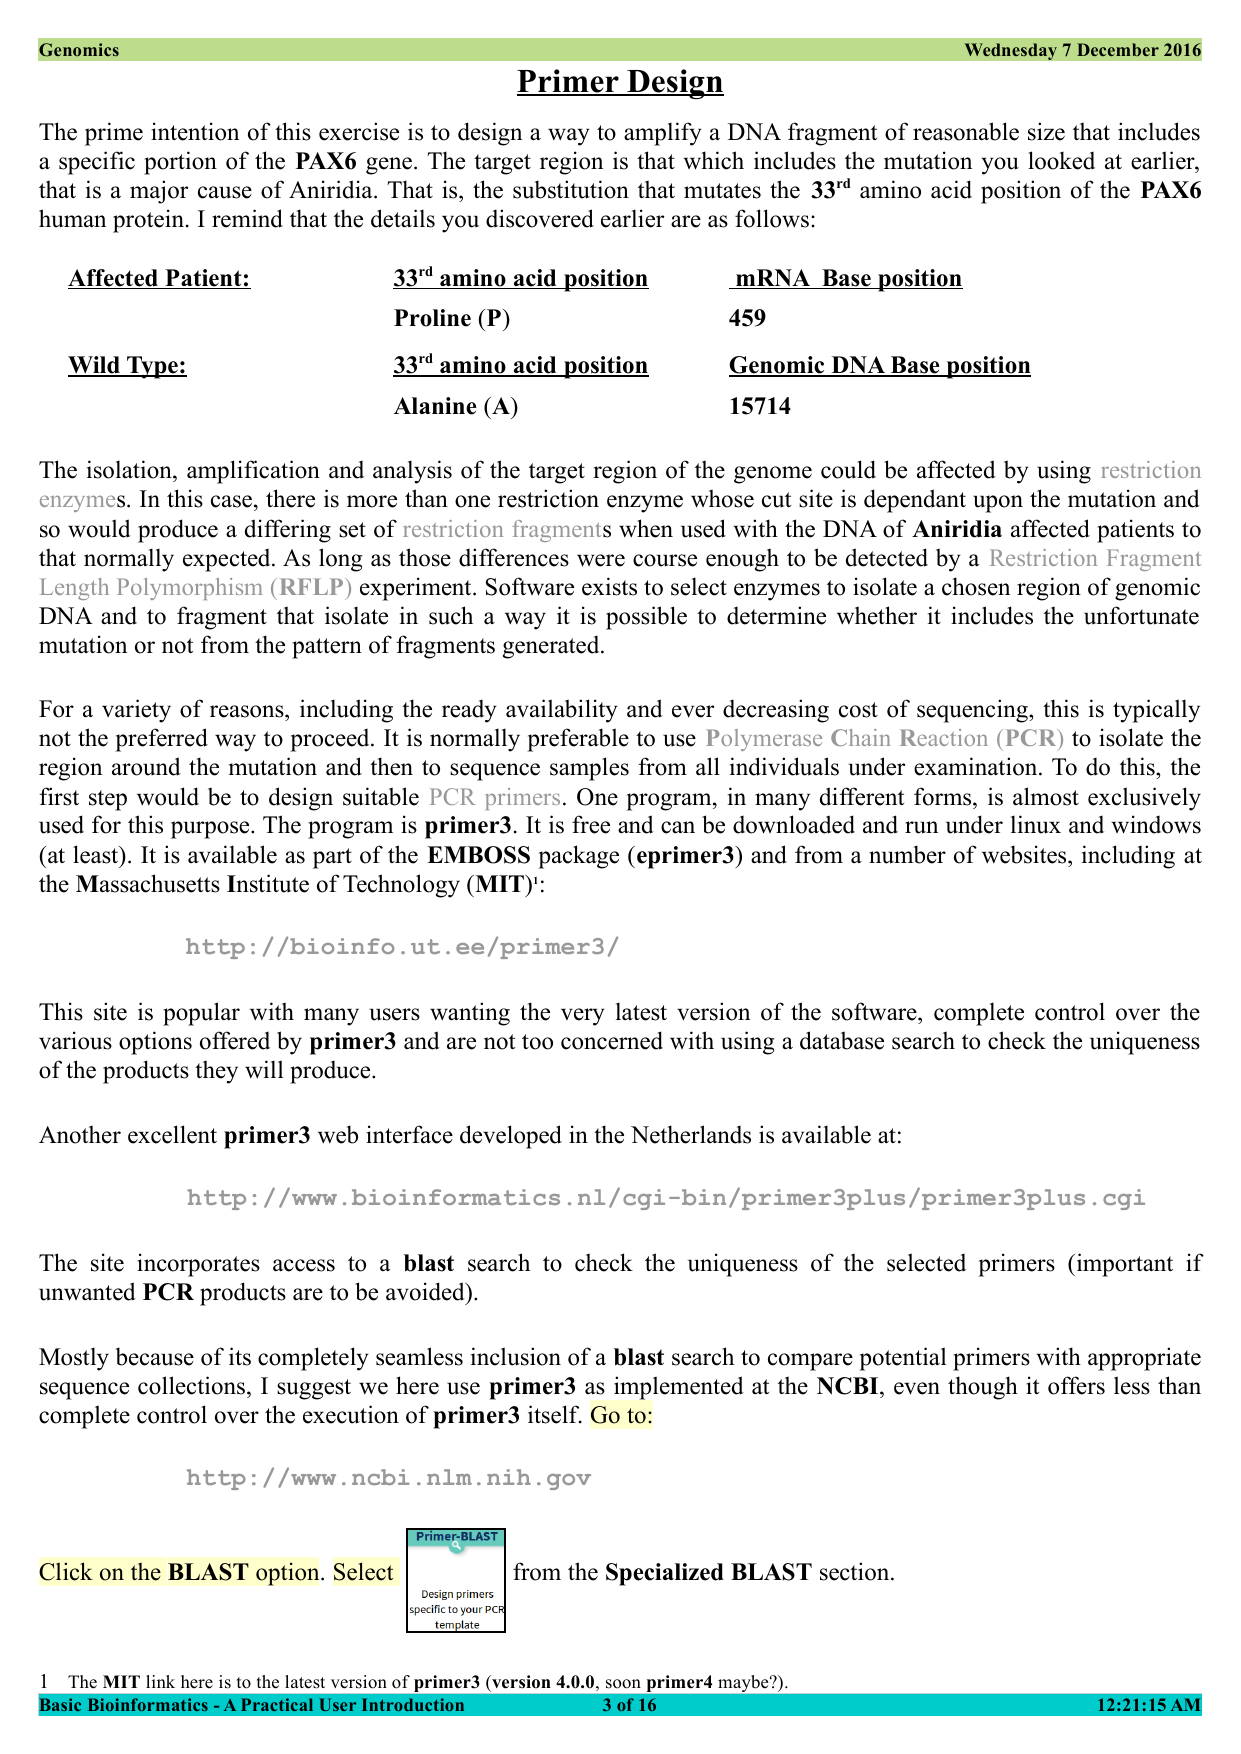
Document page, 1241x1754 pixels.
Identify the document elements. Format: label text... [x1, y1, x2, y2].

text Primer Design [38, 61, 1202, 99]
text Click on the BLAST option. Select [38, 1528, 406, 1633]
text This site is popular with many users wanting the very latest version of the software, complete control over the various options offered by primer3 and are not too concerned with using a database search to check the uniqueness of the products they will produce. [38, 997, 1202, 1084]
text Proline (P) 459 [68, 303, 1202, 332]
text Mostly because of its completely seamless inclusion of a blast search to compare potential primers with appropriate sequence collections, I suggest we here use primer3 as implemented at the NCBI, even though it offers less than complete control over the execution of primer3 itself. Go to: [38, 1342, 1202, 1429]
text Affected Patient: 33rd amino acid position mRNA Base position [68, 262, 1202, 291]
text Another excellent primer3 web interface developed in the Netherlands is available at: [38, 1119, 1202, 1149]
text http://bioinfo.ut.ee/primer3/ [38, 933, 1202, 962]
text The prime intention of this exercise is to design a way to amplify a DNA fragment of reasonable size that includes a specific portion of the PAX6 gene. The target region is that which includes the mutation you looked at earlier, that is a major cause of Aniridia. That is, the substitution that mutates the 33rd amino acid position of the PAX6 human protein. I remind that the details you discovered earlier are as follows: [38, 117, 1202, 233]
text For a variety of reasons, including the ready availability and ever decreasing cost of sequencing, this is typically not the preferred way to proceed. It is normally preferable to use Polymerase Chain Reaction (PCR) to isolate the region around the mutation and then to sequence samples from all individuals under examination. To do this, the first step would be to design suitable PCR primers. One program, in many different forms, is almost exclusively used for this purpose. The program is primer3. It is free and can be downloaded and run under linux and windows (at least). It is available as part of the EMBOSS package (eprimer3) and from a number of websites, including at the Massachusetts Institute of Technology (MIT): [38, 694, 1202, 898]
text http://www.bioinformatics.nl/cgi-bin/primer3plus/primer3plus.cgi [38, 1184, 1202, 1213]
text Wild Type: 33rd amino acid position Genomic DNA Base position [68, 350, 1202, 379]
text The site incorporates access to a blast search to check the uniqueness of the selected primers (important if unwanted PCR products are to be avoided). [38, 1248, 1202, 1306]
text Alanine (A) 15714 [68, 391, 1202, 420]
text http://www.ncbi.nlm.nih.gov [38, 1464, 1202, 1493]
text from the Specialized BLAST section. [506, 1528, 1202, 1633]
picture [408, 1530, 504, 1631]
text The isolation, amplification and analysis of the target region of the genome could be affected by using restriction enzymes. In this case, there is more than one restriction enzyme whose cut site is dependant upon the mutation and so would produce a differing set of restriction fragments when used with the DNA of Aniridia affected patients to that normally expected. As long as those differences were course enough to be detected by a Restriction Fragment Length Polymorphism (RFLP) experiment. Software exists to select enzymes to isolate a chosen region of genomic DNA and to fragment that isolate in such a way it is possible to determine whether it includes the unfortunate mutation or not from the pattern of fragments generated. [38, 455, 1202, 659]
text The MIT link here is to the latest version of primer3 (version 4.0.0, soon primer4 maybe?). [38, 1669, 1202, 1693]
